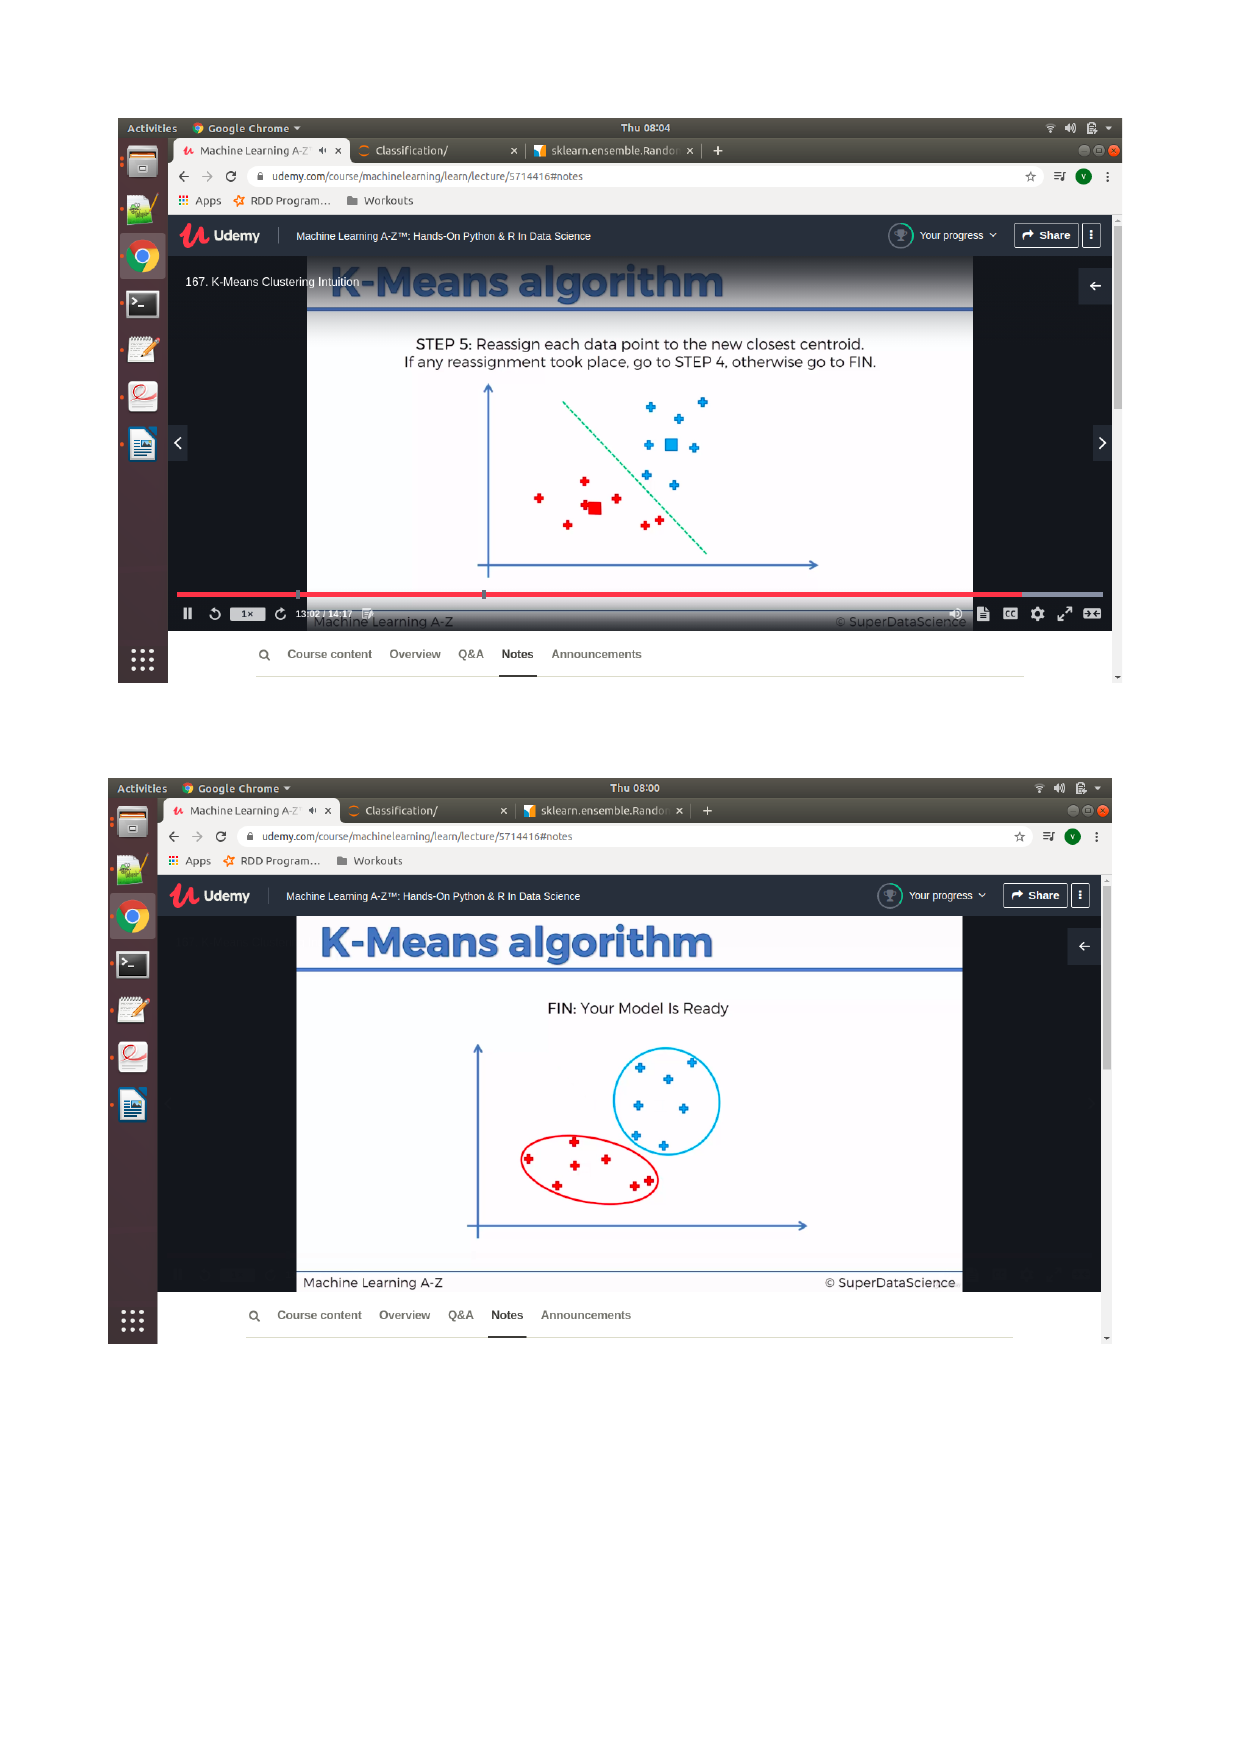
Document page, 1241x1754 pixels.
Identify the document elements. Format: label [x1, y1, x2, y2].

picture [118, 118, 1123, 683]
picture [108, 778, 1112, 1344]
